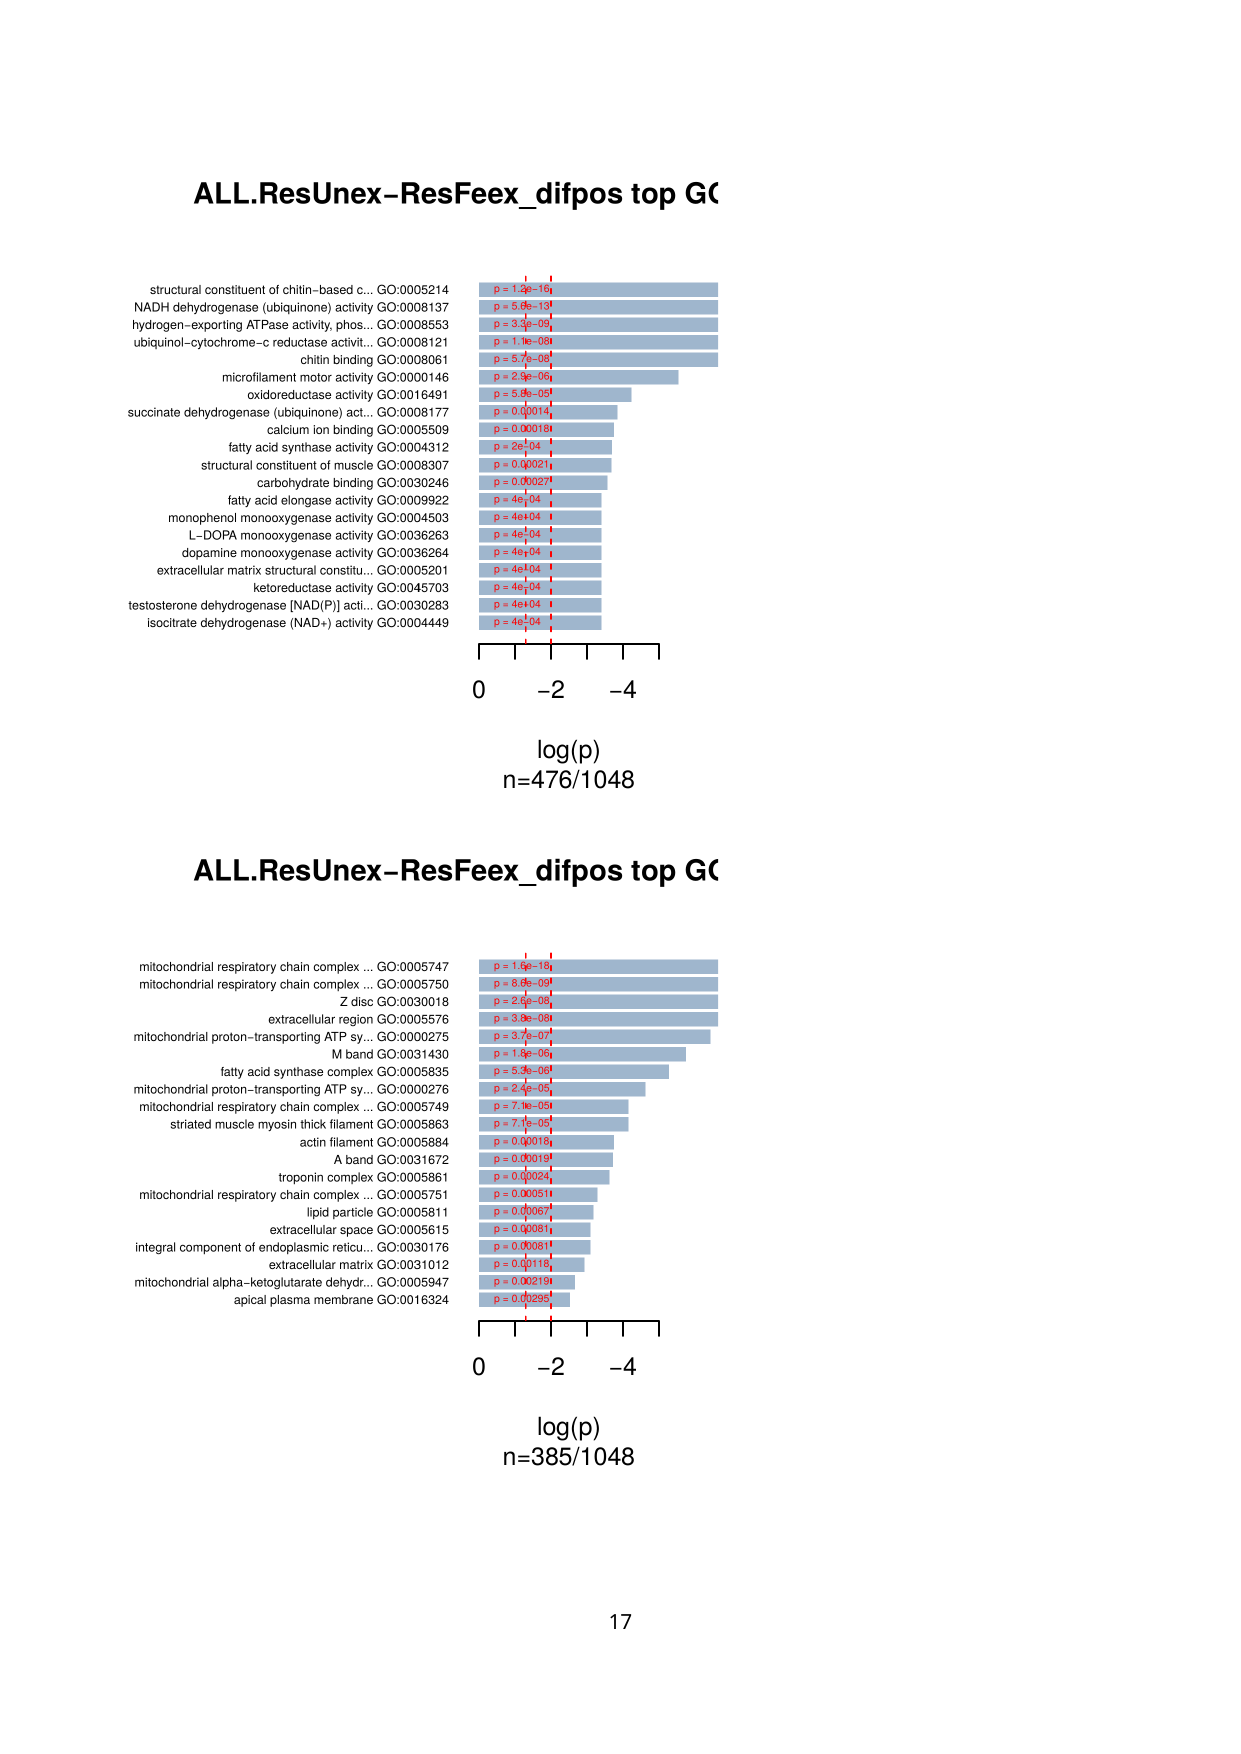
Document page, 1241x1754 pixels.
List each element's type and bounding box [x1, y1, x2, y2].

picture [118, 796, 719, 1471]
picture [118, 118, 719, 794]
